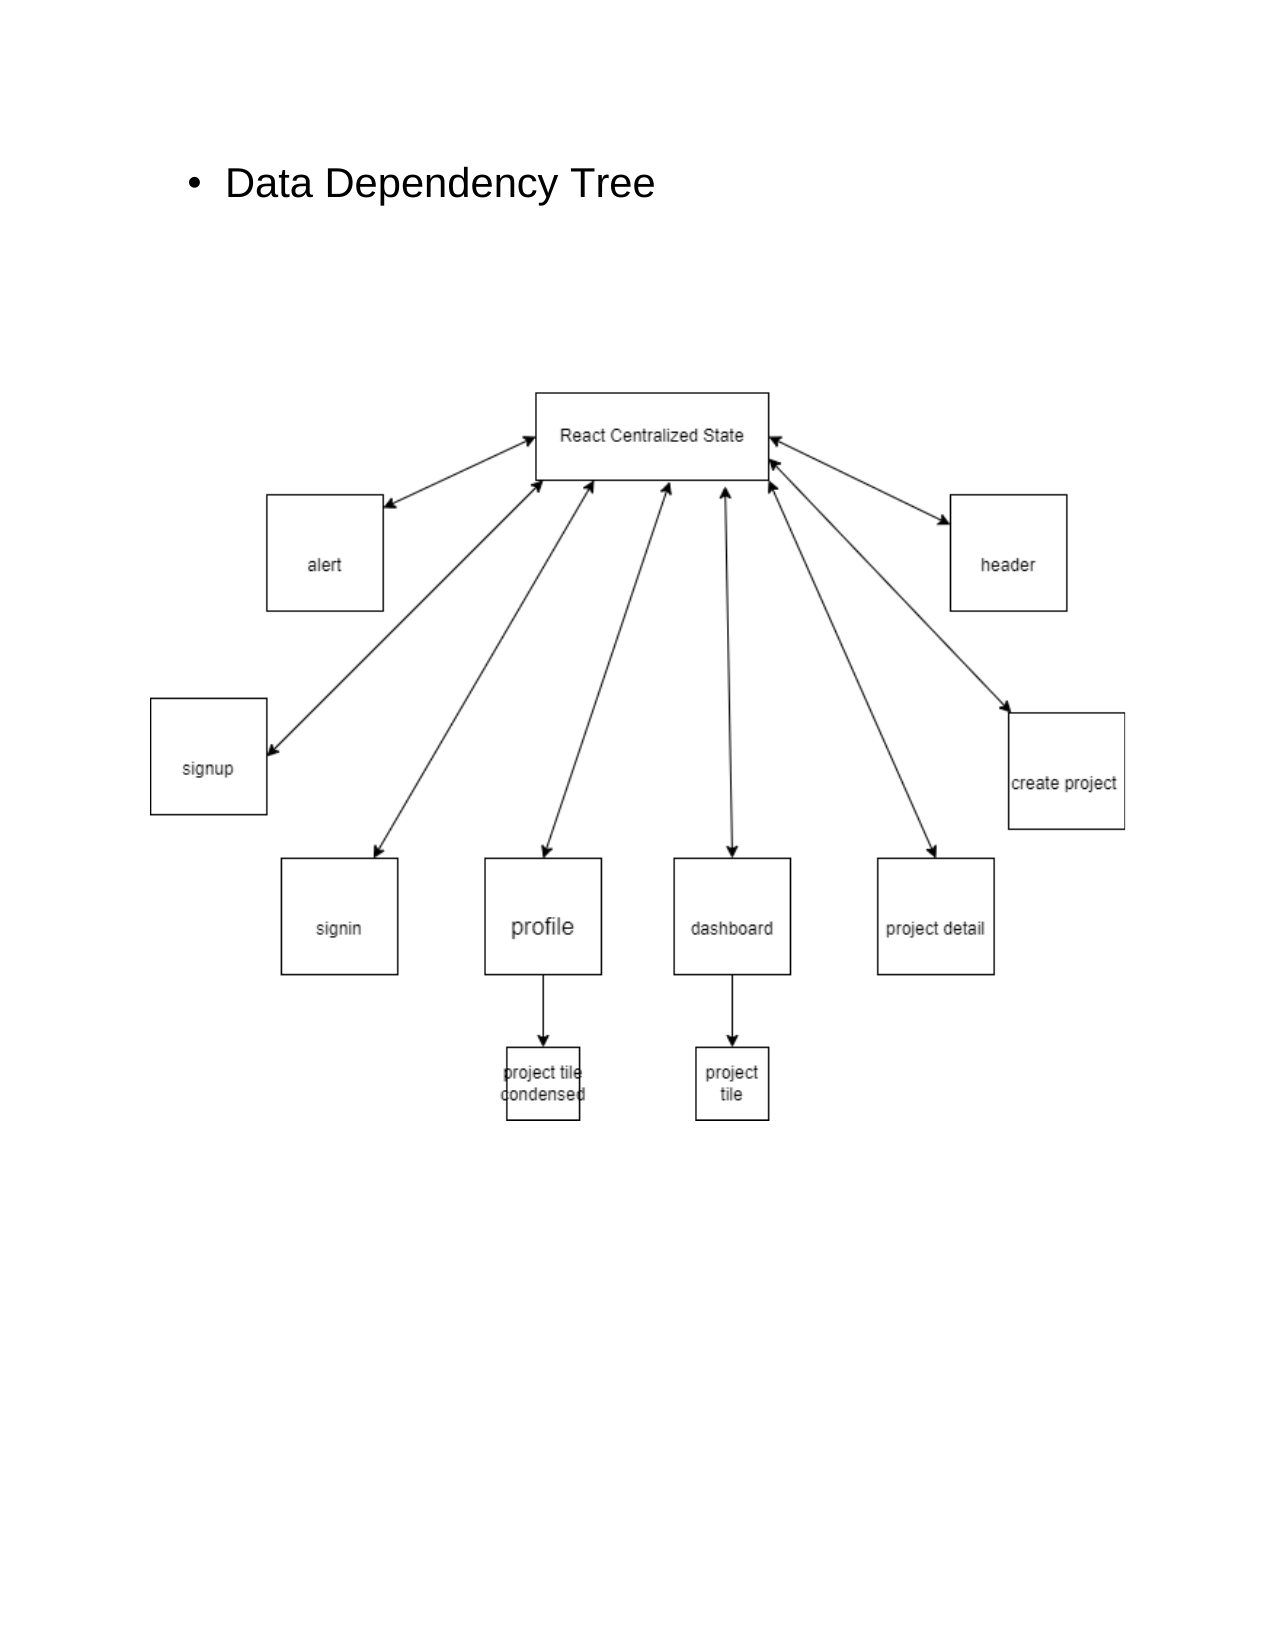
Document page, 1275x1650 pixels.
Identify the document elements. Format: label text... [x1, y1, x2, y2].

picture [150, 343, 1125, 1121]
list Data Dependency Tree [187, 150, 1125, 207]
